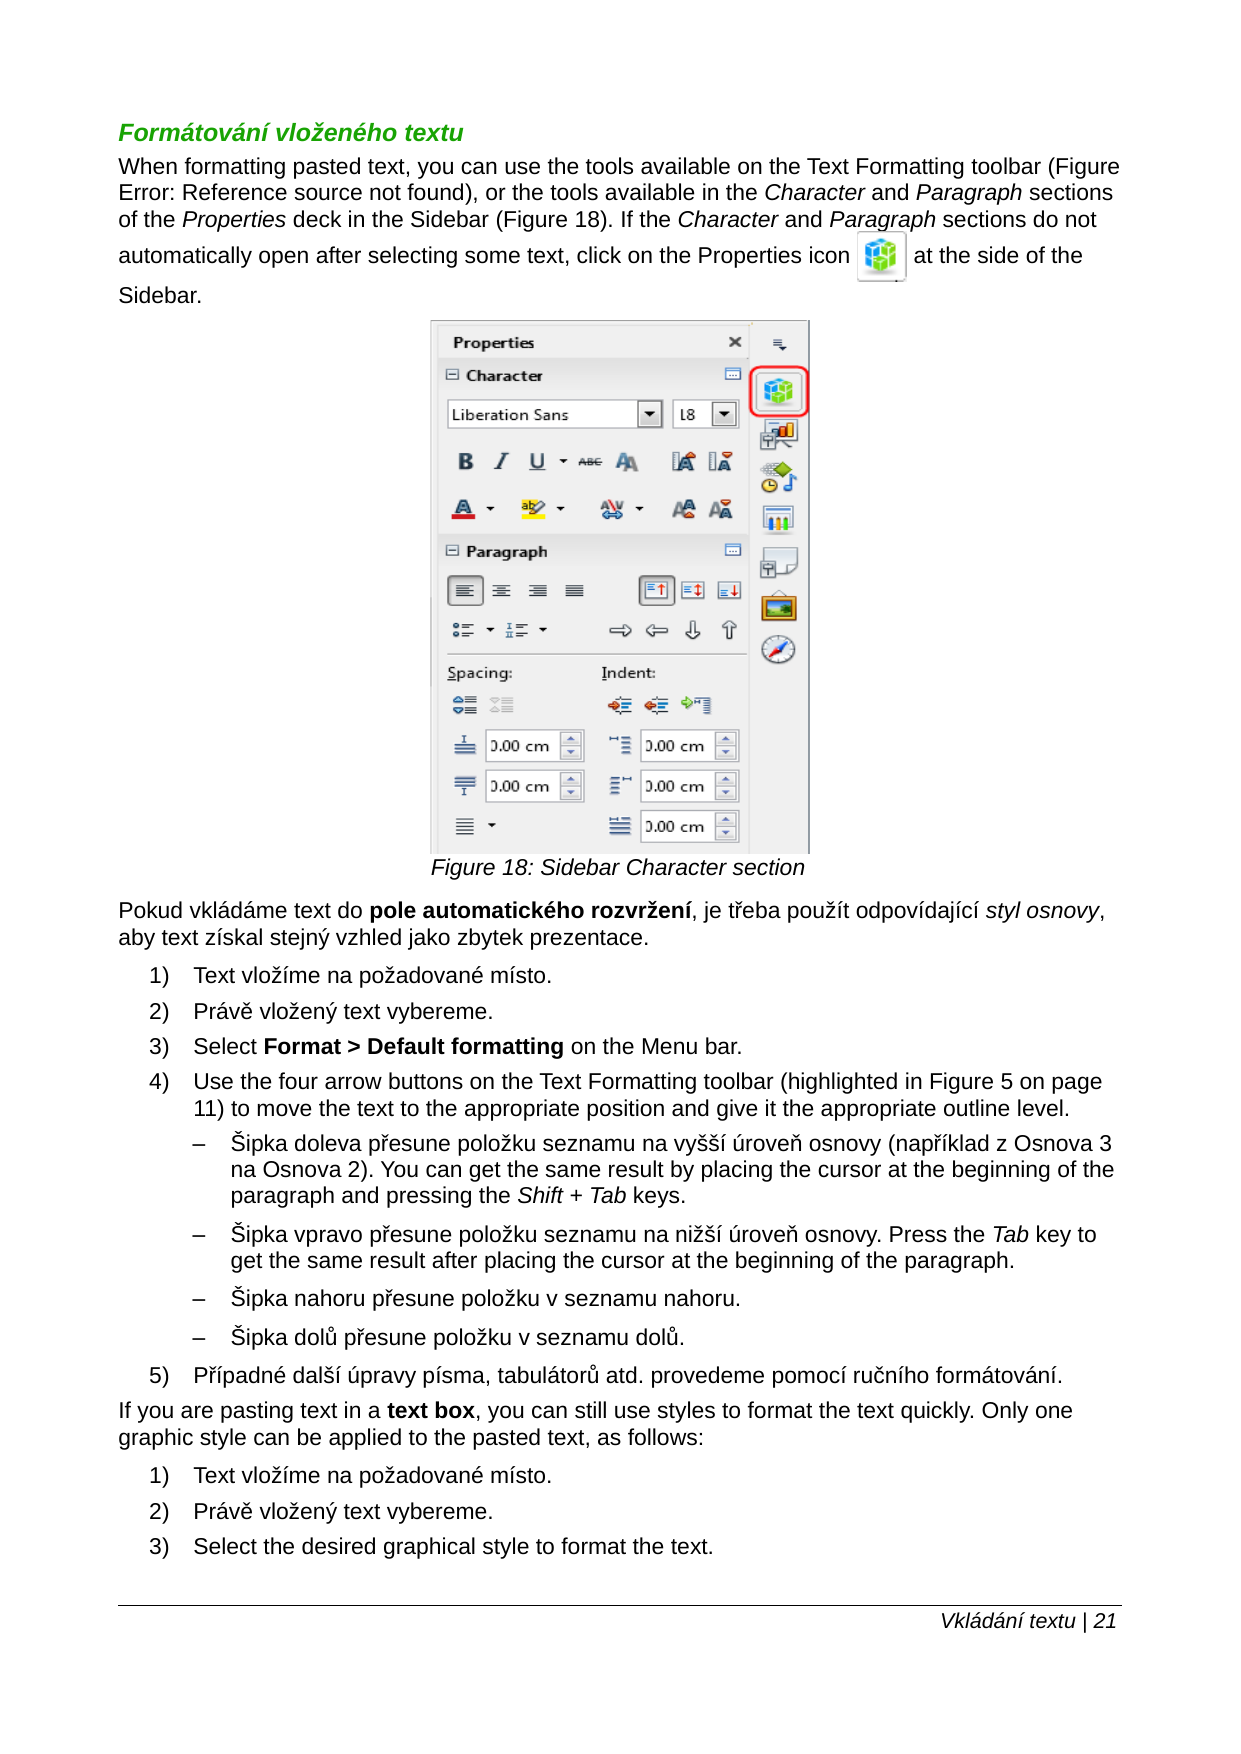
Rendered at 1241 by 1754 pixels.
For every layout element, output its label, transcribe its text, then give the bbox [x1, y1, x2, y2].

list Text vložíme na požadované místo. [169, 1462, 1122, 1489]
list Šipka vpravo přesune položku seznamu na nižší úroveň osnovy. Press the Tab key to get the same result after placing the cursor at the beginning of the paragraph. [192, 1221, 1122, 1273]
picture [857, 231, 907, 282]
list Případné další úpravy písma, tabulátorů atd. provedeme pomocí ručního formátování. [169, 1362, 1122, 1388]
list Právě vložený text vybereme. [169, 998, 1122, 1024]
picture [430, 320, 810, 854]
list Pokud vkládáme text do pole automatického rozvržení, je třeba použít odpovídající styl osnovy, aby text získal stejný vzhled jako zbytek prezentace. [118, 897, 1122, 950]
list Právě vložený text vybereme. [169, 1498, 1122, 1524]
text When formatting pasted text, you can use the tools available on the Text Formatting toolbar (Figure Error: Reference source not found), or the tools available in the Character and Paragraph sections of the Properties deck in the Sidebar (Figure 18). If the Character and Paragraph sections do not automatically open after selecting some text, click on the Properties icon at the side of the Sidebar. [118, 153, 1122, 308]
list Šipka doleva přesune položku seznamu na vyšší úroveň osnovy (například z Osnova 3 na Osnova 2). You can get the same result by placing the cursor at the beginning of the paragraph and pressing the Shift + Tab keys. [192, 1130, 1122, 1209]
list Select the desired graphical style to format the text. [169, 1533, 1122, 1559]
list Šipka dolů přesune položku v seznamu dolů. [192, 1324, 1122, 1350]
list Select Format > Default formatting on the Menu bar. [169, 1033, 1122, 1059]
list Text vložíme na požadované místo. [169, 962, 1122, 989]
list Use the four arrow buttons on the Text Formatting toolbar (highlighted in Figure 5 on page 10) to move the text to the appropriate position and give it the appropriate outline level. [169, 1068, 1122, 1121]
text Figure 18: Sidebar Character section [431, 854, 810, 880]
list If you are pasting text in a text box, you can still use styles to format the text quickly. Only one graphic style can be applied to the pasted text, as follows: [118, 1397, 1122, 1450]
subtitle Formátování vloženého textu [118, 118, 1122, 147]
list Šipka nahoru přesune položku v seznamu nahoru. [192, 1285, 1122, 1312]
